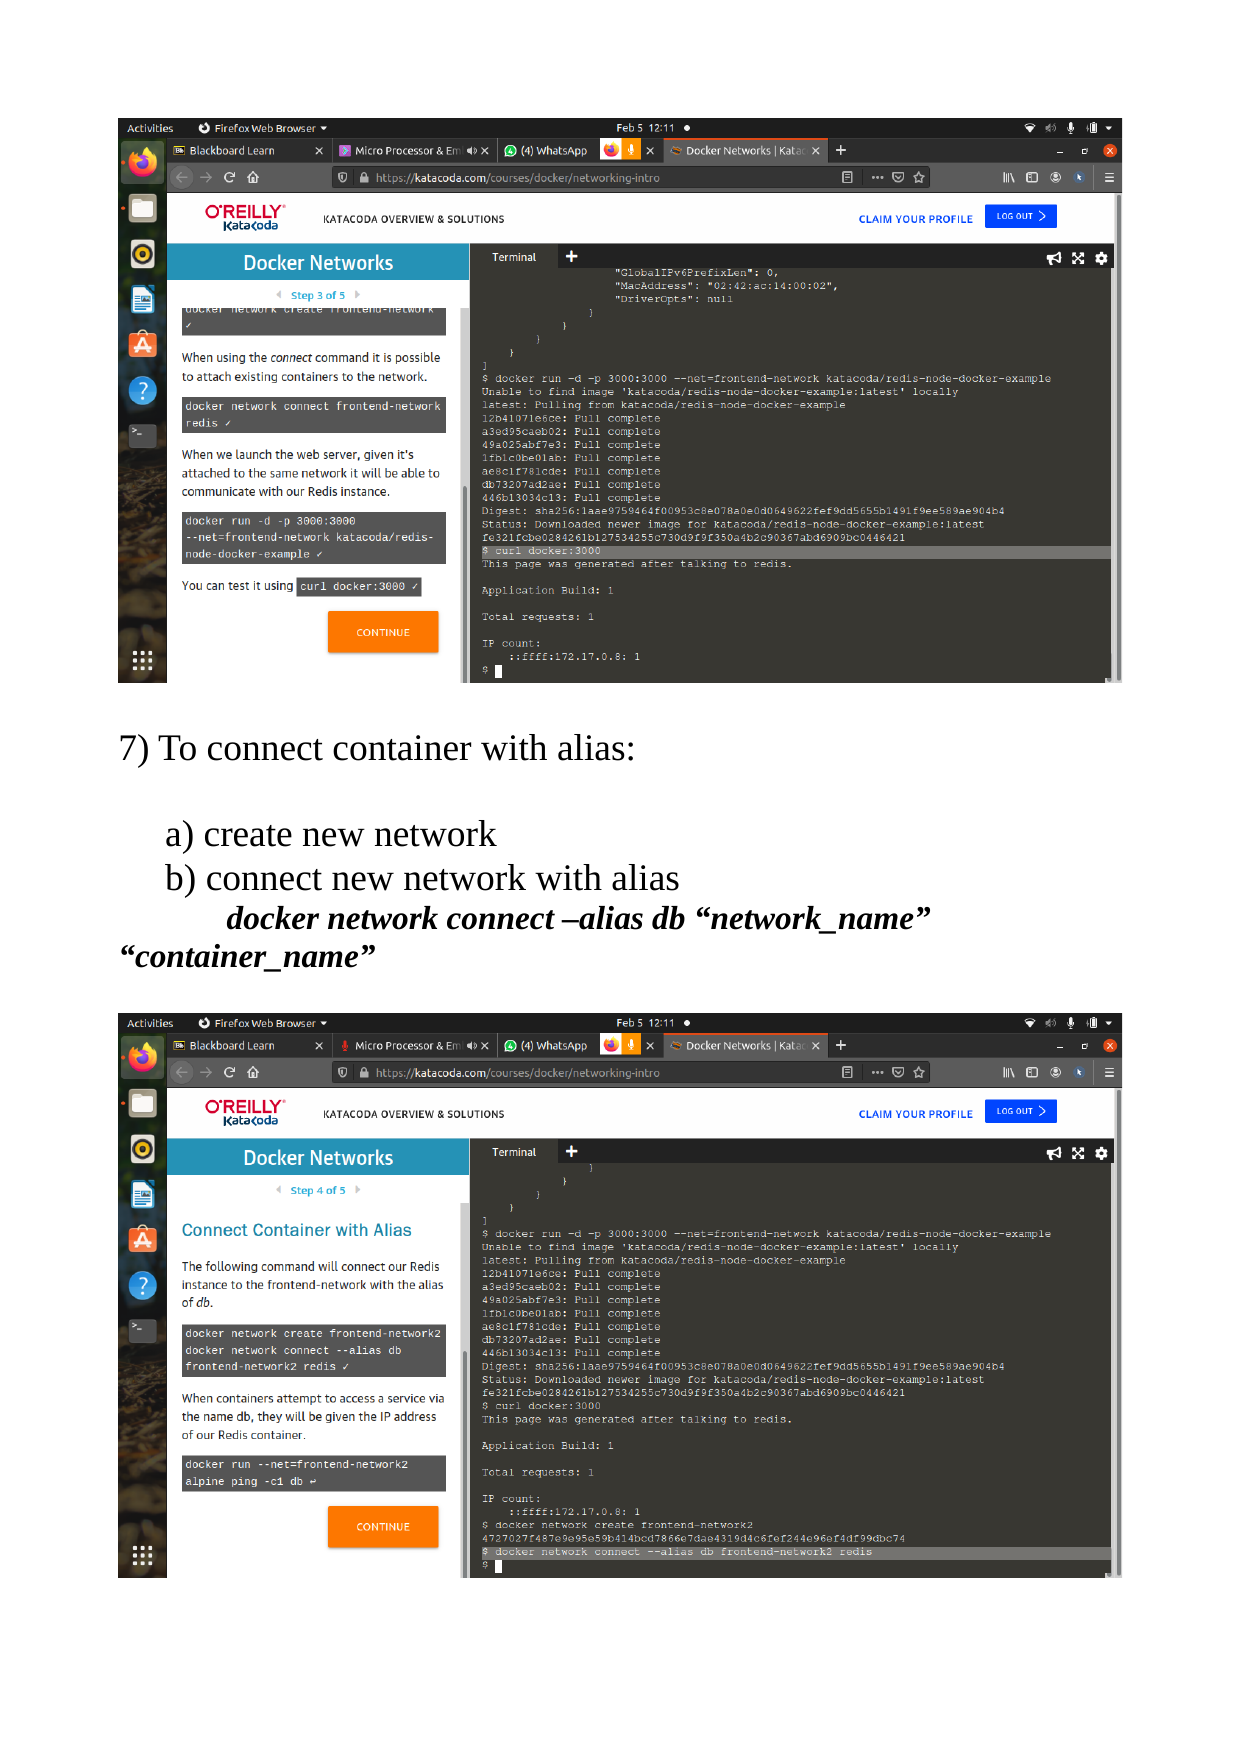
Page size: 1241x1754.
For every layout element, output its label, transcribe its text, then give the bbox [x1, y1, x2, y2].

text docker network connect –alias db “network_name” “container_name” [118, 898, 1122, 975]
picture [118, 118, 1123, 683]
text a) create new network [118, 812, 1122, 855]
text 7) To connect container with alias: [118, 726, 1122, 769]
picture [118, 1013, 1123, 1578]
text b) connect new network with alias [118, 855, 1122, 898]
